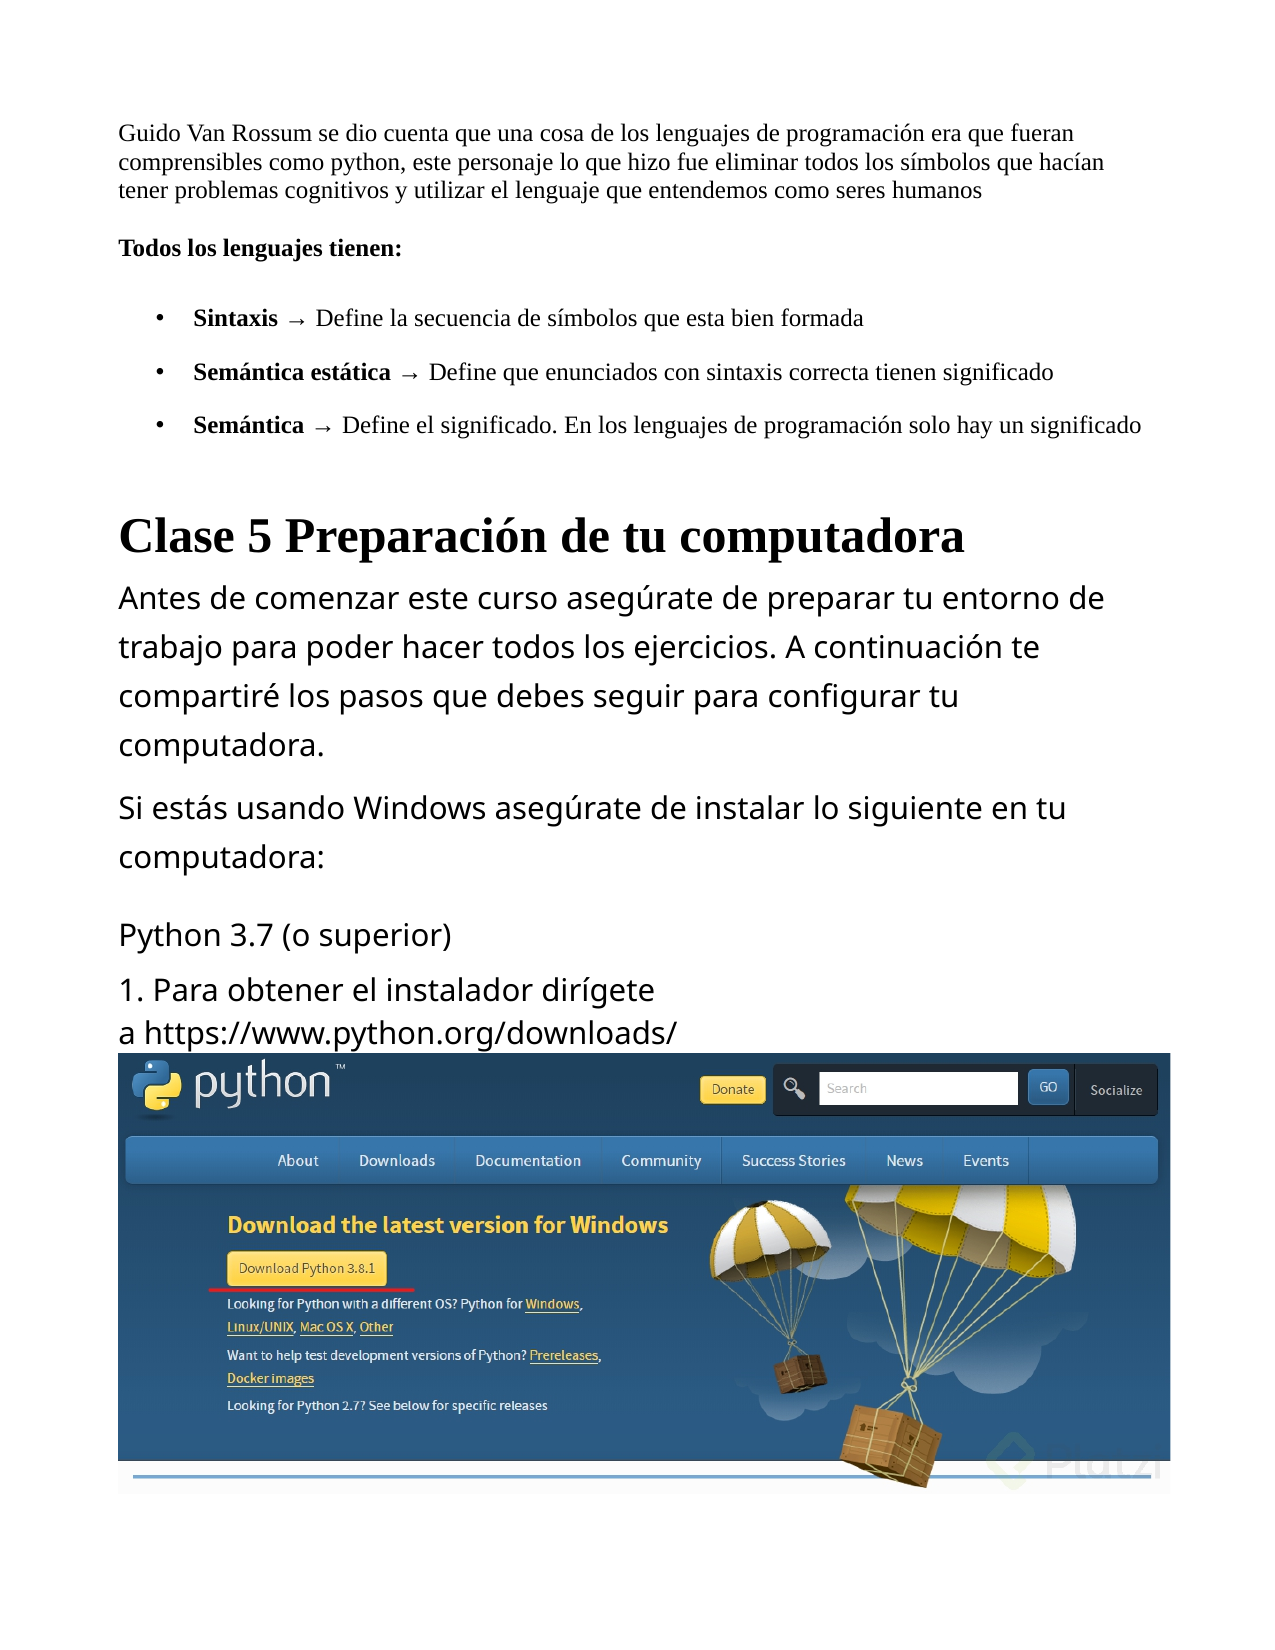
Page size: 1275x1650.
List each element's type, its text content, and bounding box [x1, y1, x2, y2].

text Antes de comenzar este curso asegúrate de preparar tu entorno de trabajo para poder hacer todos los ejercicios. A continuación te compartiré los pasos que debes seguir para configurar tu computadora. [118, 576, 1157, 765]
picture [118, 1053, 1171, 1494]
subtitle Clase 5 Preparación de tu computadora [118, 506, 1157, 563]
subtitle Python 3.7 (o superior) [118, 913, 1157, 956]
text Guido Van Rossum se dio cuenta que una cosa de los lenguajes de programación era que fueran comprensibles como python, este personaje lo que hizo fue eliminar todos los símbolos que hacían tener problemas cognitivos y utilizar el lenguaje que entendemos como seres humanos [118, 118, 1157, 204]
subtitle Semántica → Define el significado. En los lenguajes de programación solo hay un significado [156, 411, 1157, 439]
text Todos los lenguajes tienen: [118, 233, 1157, 262]
text Si estás usando Windows asegúrate de instalar lo siguiente en tu computadora: [118, 786, 1157, 878]
subtitle Semántica estática → Define que enunciados con sintaxis correcta tienen significado [156, 357, 1157, 386]
subtitle Sintaxis → Define la secuencia de símbolos que esta bien formada [156, 303, 1157, 332]
subtitle 1. Para obtener el instalador dirígete a https://www.python.org/downloads/ [118, 968, 1157, 1053]
